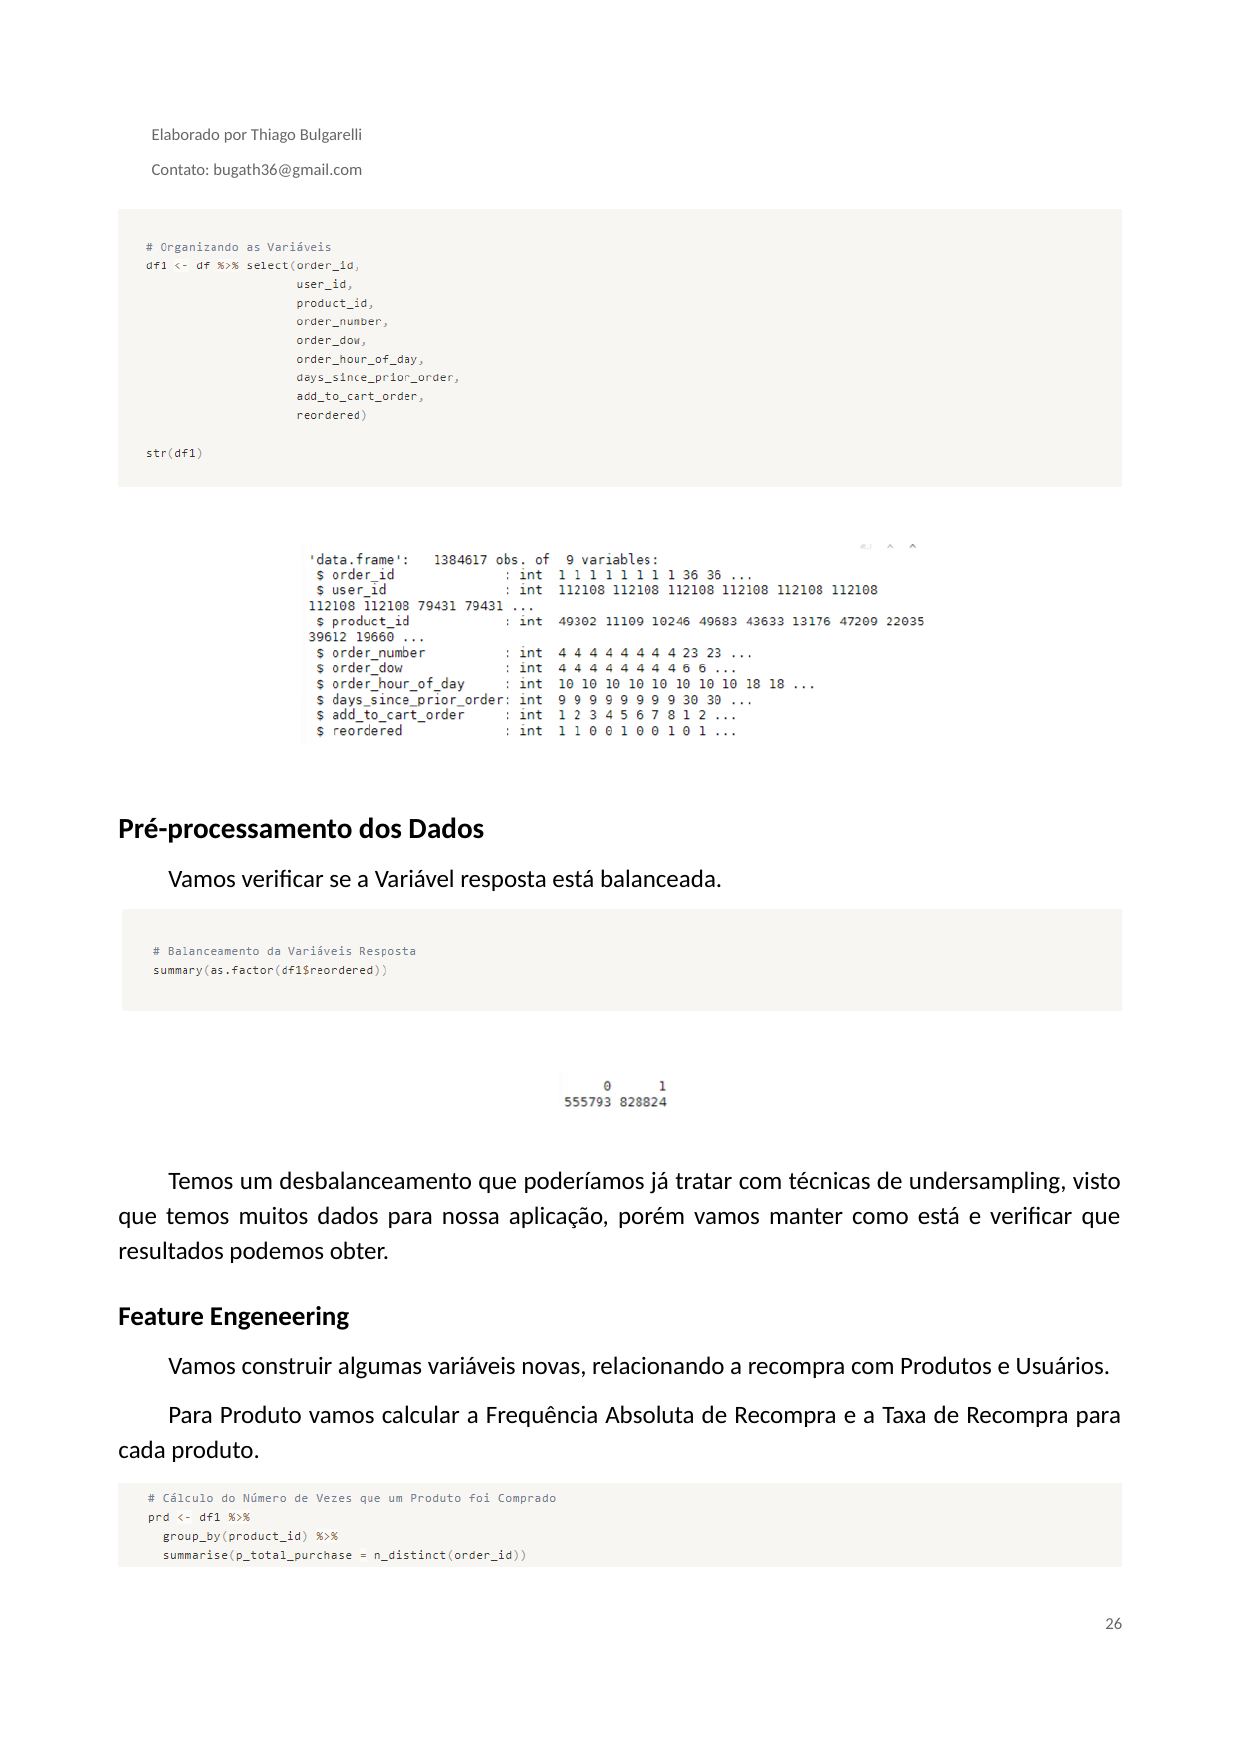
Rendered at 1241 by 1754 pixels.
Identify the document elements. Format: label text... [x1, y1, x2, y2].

subtitle Feature Engeneering [118, 1299, 1122, 1332]
text Vamos construir algumas variáveis novas, relacionando a recompra com Produtos e Usuários. [118, 1350, 1122, 1380]
text Temos um desbalanceamento que poderíamos já tratar com técnicas de undersampling, visto que temos muitos dados para nossa aplicação, porém vamos manter como está e verificar que resultados podemos obter. [118, 1165, 1122, 1266]
subtitle Pré-processamento dos Dados [118, 810, 1122, 845]
picture [118, 908, 1123, 1012]
picture [118, 209, 1123, 487]
text Para Produto vamos calcular a Frequência Absoluta de Recompra e a Taxa de Recompra para cada produto. [118, 1399, 1122, 1465]
picture [300, 541, 940, 747]
picture [118, 1483, 1123, 1567]
text Vamos verificar se a Variável resposta está balanceada. [118, 863, 1122, 894]
